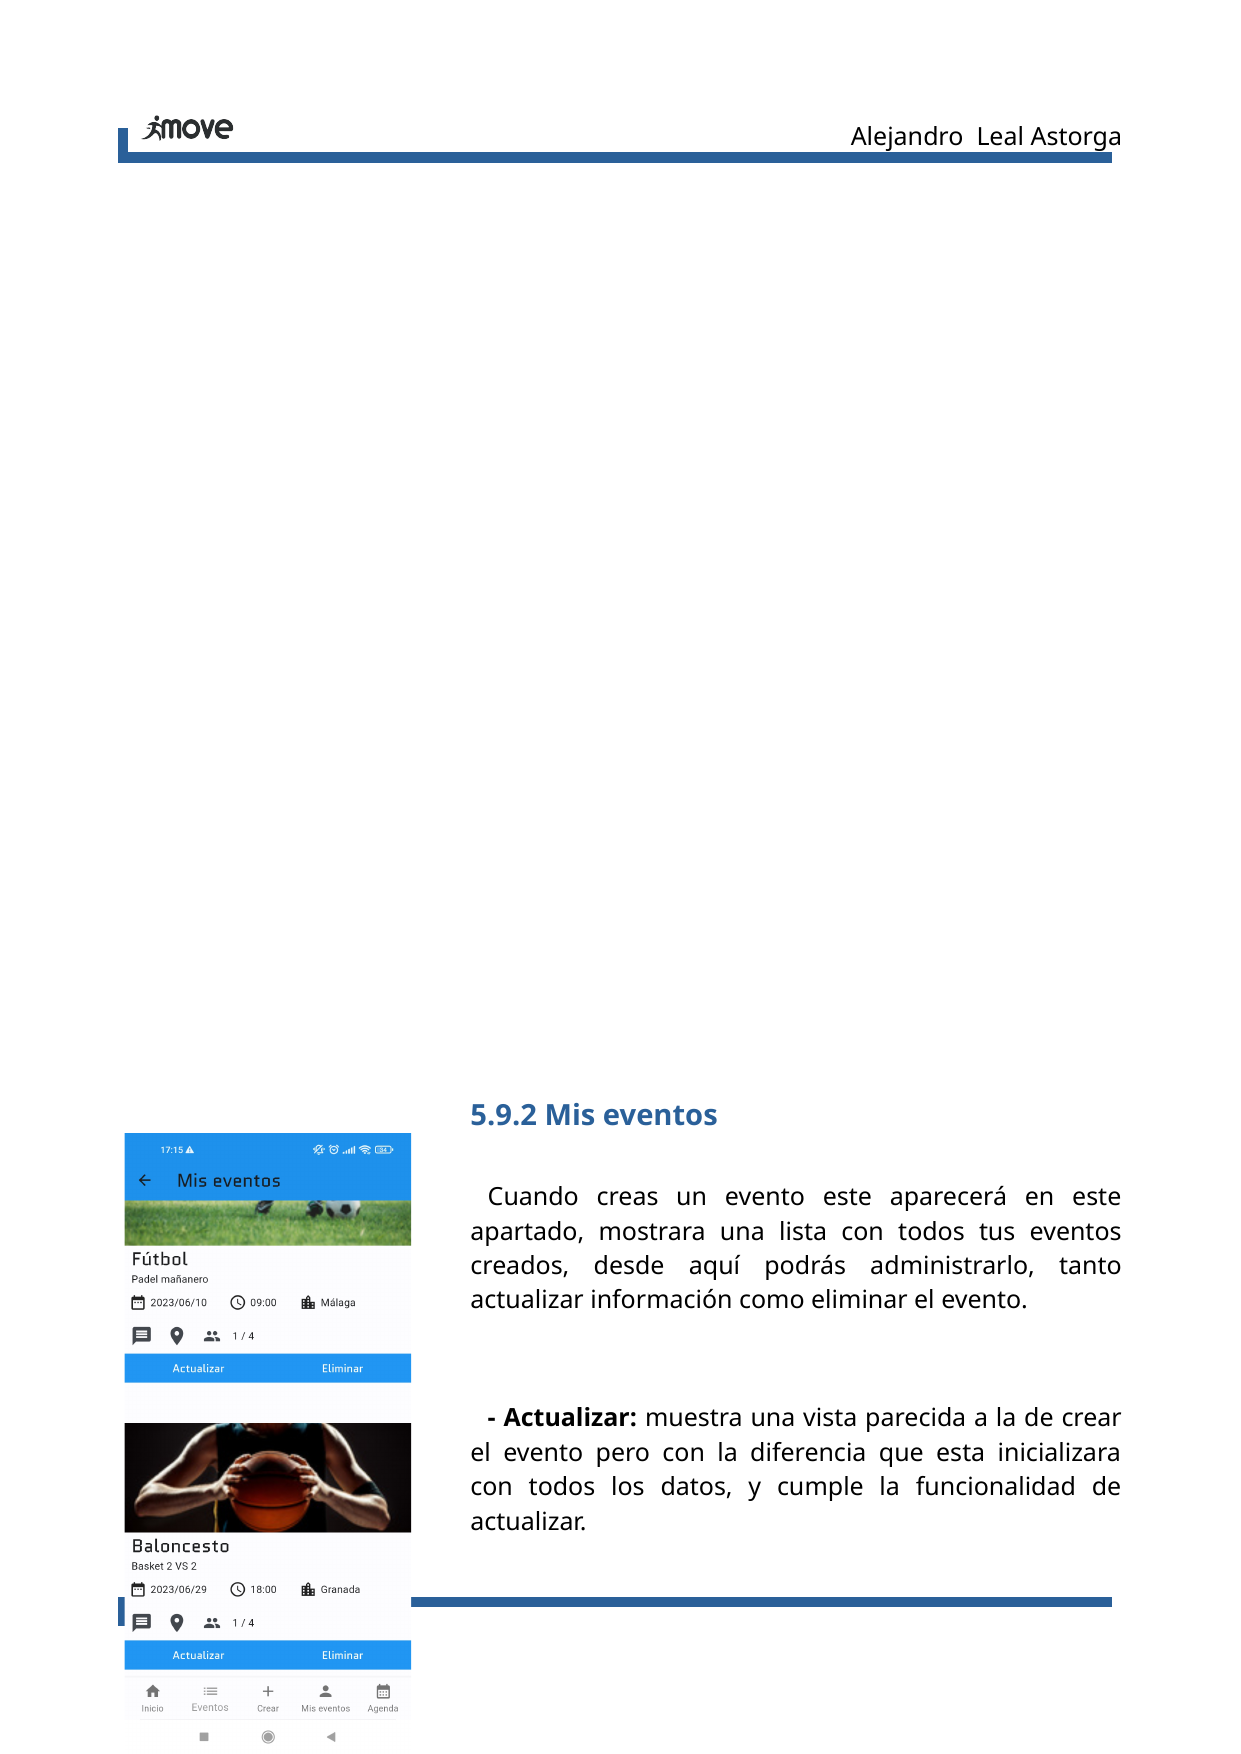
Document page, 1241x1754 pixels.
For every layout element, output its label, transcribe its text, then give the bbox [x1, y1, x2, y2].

picture [124, 1133, 412, 1754]
text - Actualizar: muestra una vista parecida a la de crear el evento pero con la diferencia que esta inicializara con todos los datos, y cumple la funcionalidad de actualizar. [412, 1395, 1122, 1537]
text Cuando creas un evento este aparecerá en este apartado, mostrara una lista con todos tus eventos creados, desde aquí podrás administrarlo, tanto actualizar información como eliminar el evento. [412, 1174, 1122, 1316]
picture [140, 113, 234, 141]
text 5.9.2 Mis eventos [118, 1095, 1122, 1134]
